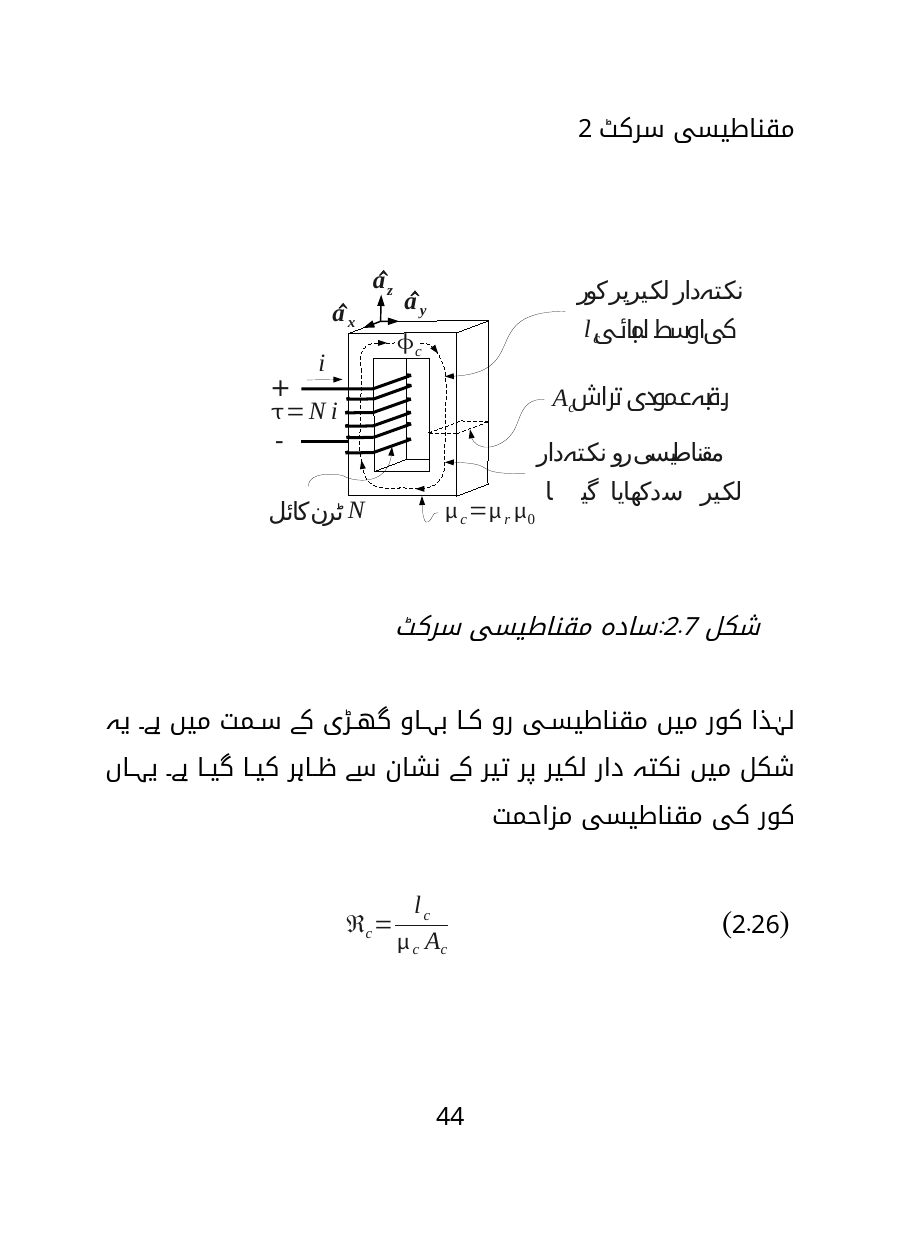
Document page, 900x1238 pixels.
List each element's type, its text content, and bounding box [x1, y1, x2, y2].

table_header (2.26) [681, 886, 795, 976]
table_header [105, 886, 681, 976]
text لہٰذا کور میں مقناطیسی رو کا بہاو گھڑی کے سمت میں ہے۔ یہ شکل میں نکتہ دار لکیر پر تیر کے نشان سے ظاہر کیا گیا ہے۔ یہاں کور کی مقناطیسی مزاحمت [105, 697, 795, 839]
text شکل 2.7:سادہ مقناطیسی سرکٹ [140, 195, 759, 651]
